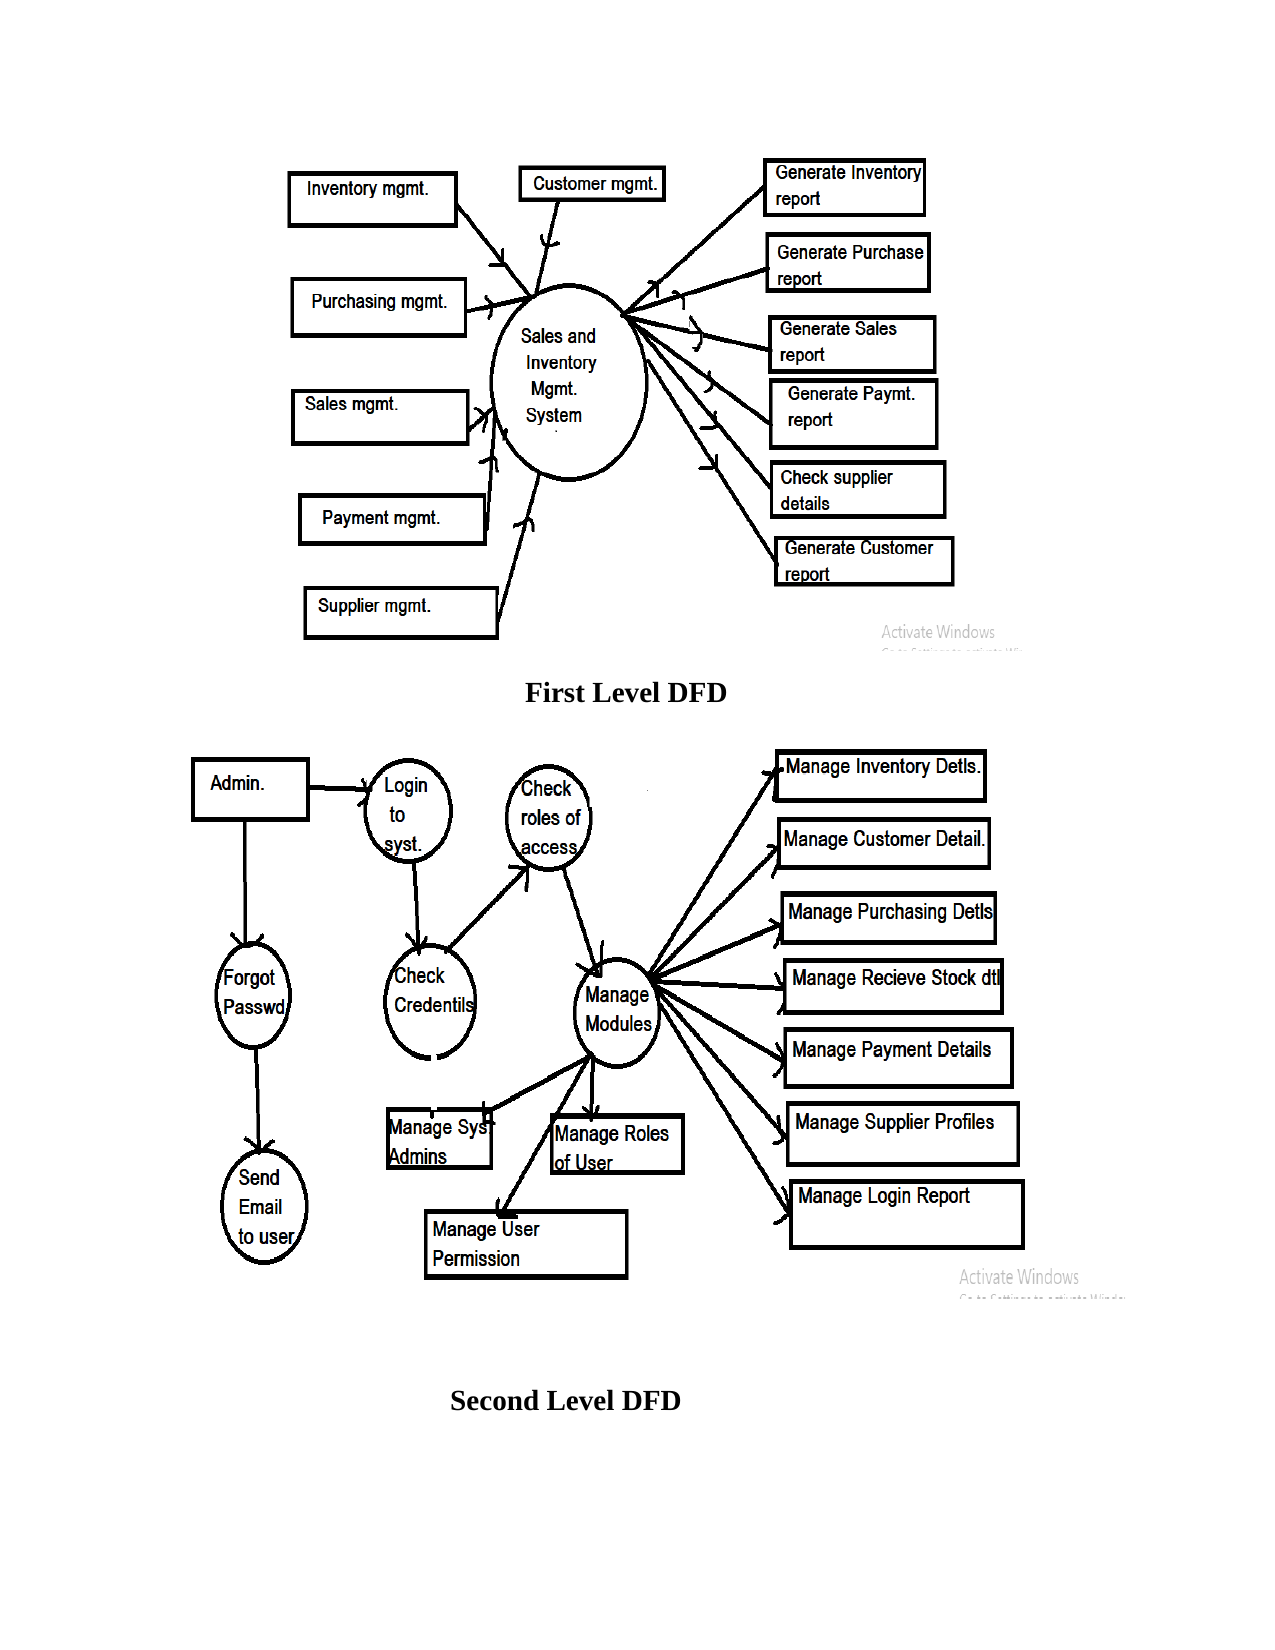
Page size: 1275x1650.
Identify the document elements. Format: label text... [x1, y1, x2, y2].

picture [150, 735, 1126, 1299]
picture [150, 150, 1022, 651]
text Second Level DFD [150, 1383, 1125, 1416]
text First Level DFD [150, 676, 1125, 709]
